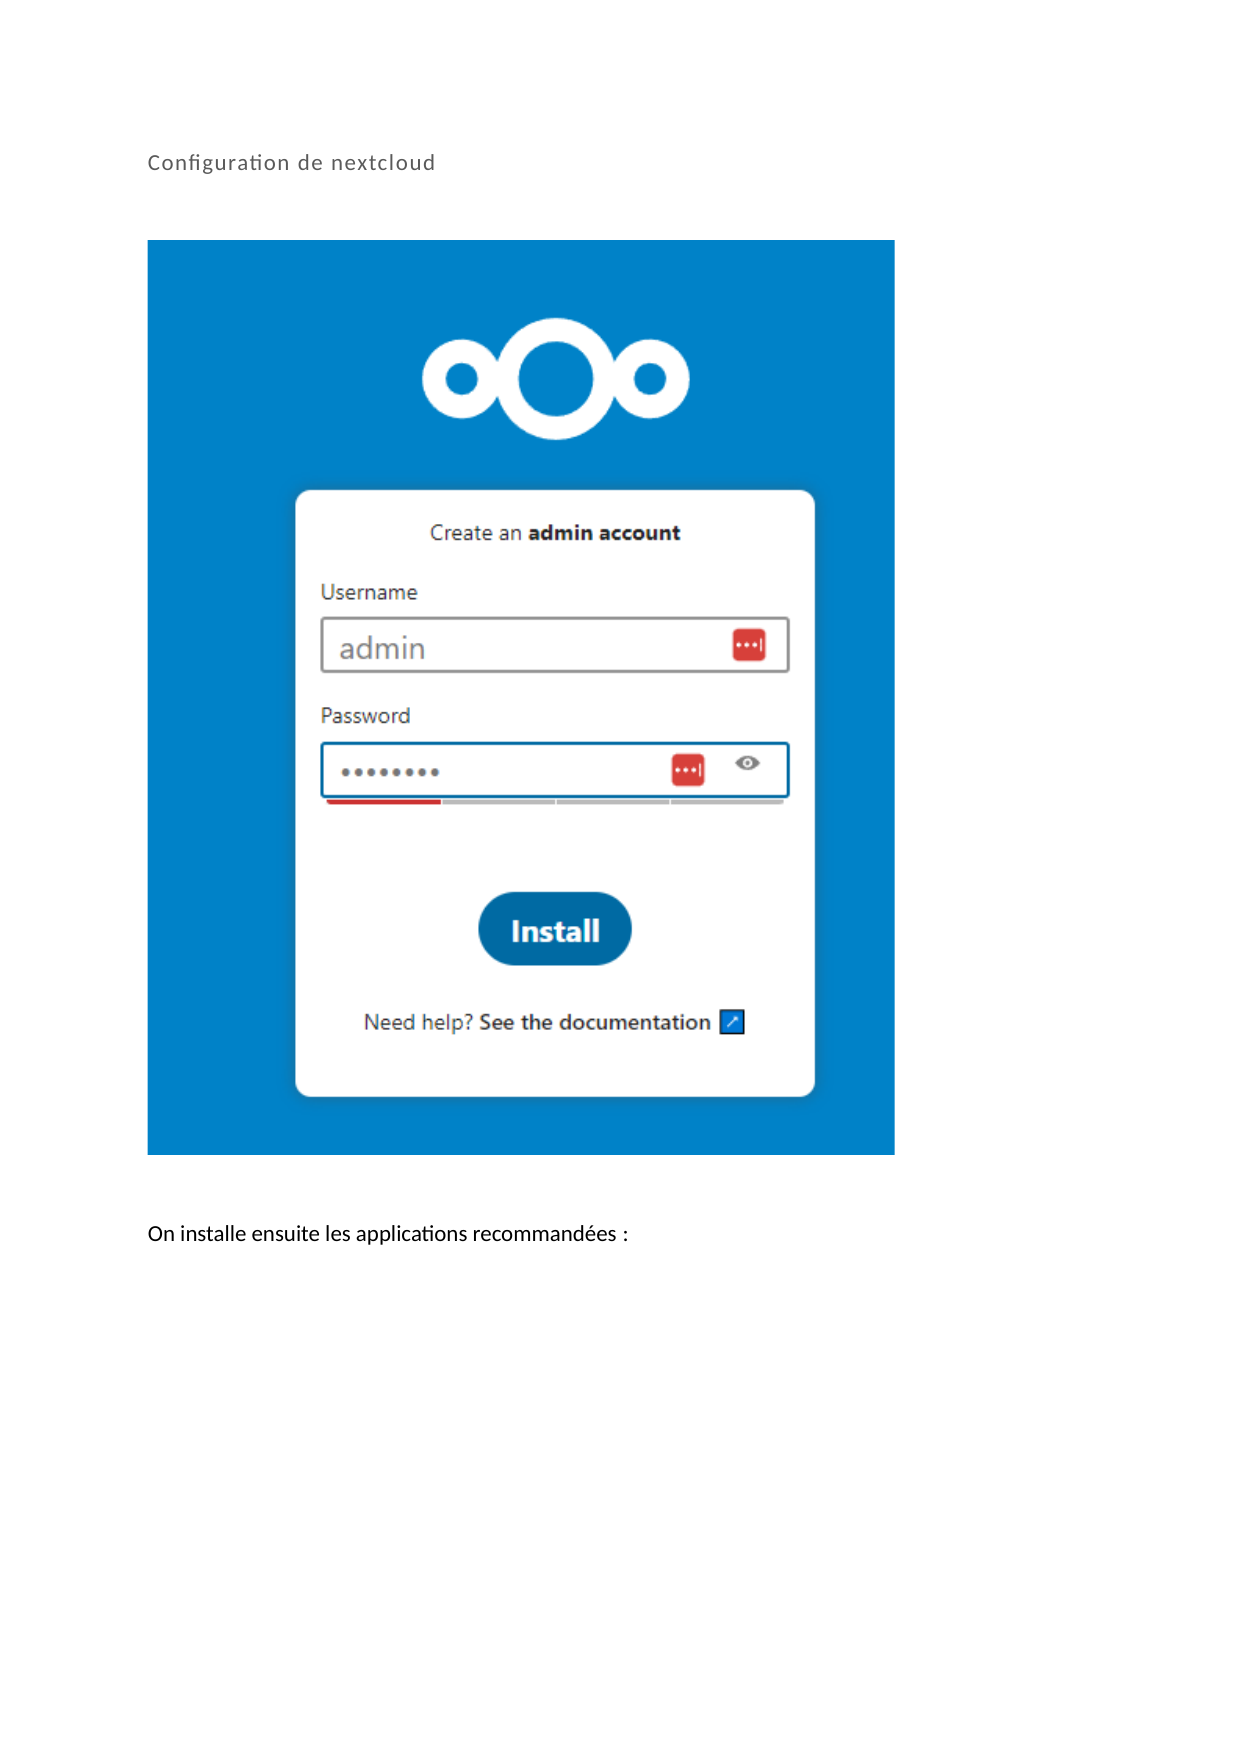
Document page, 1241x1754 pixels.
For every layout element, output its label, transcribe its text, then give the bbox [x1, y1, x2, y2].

text On installe ensuite les applications recommandées : [148, 1219, 1093, 1247]
text Configuration de nextcloud [148, 148, 1093, 176]
